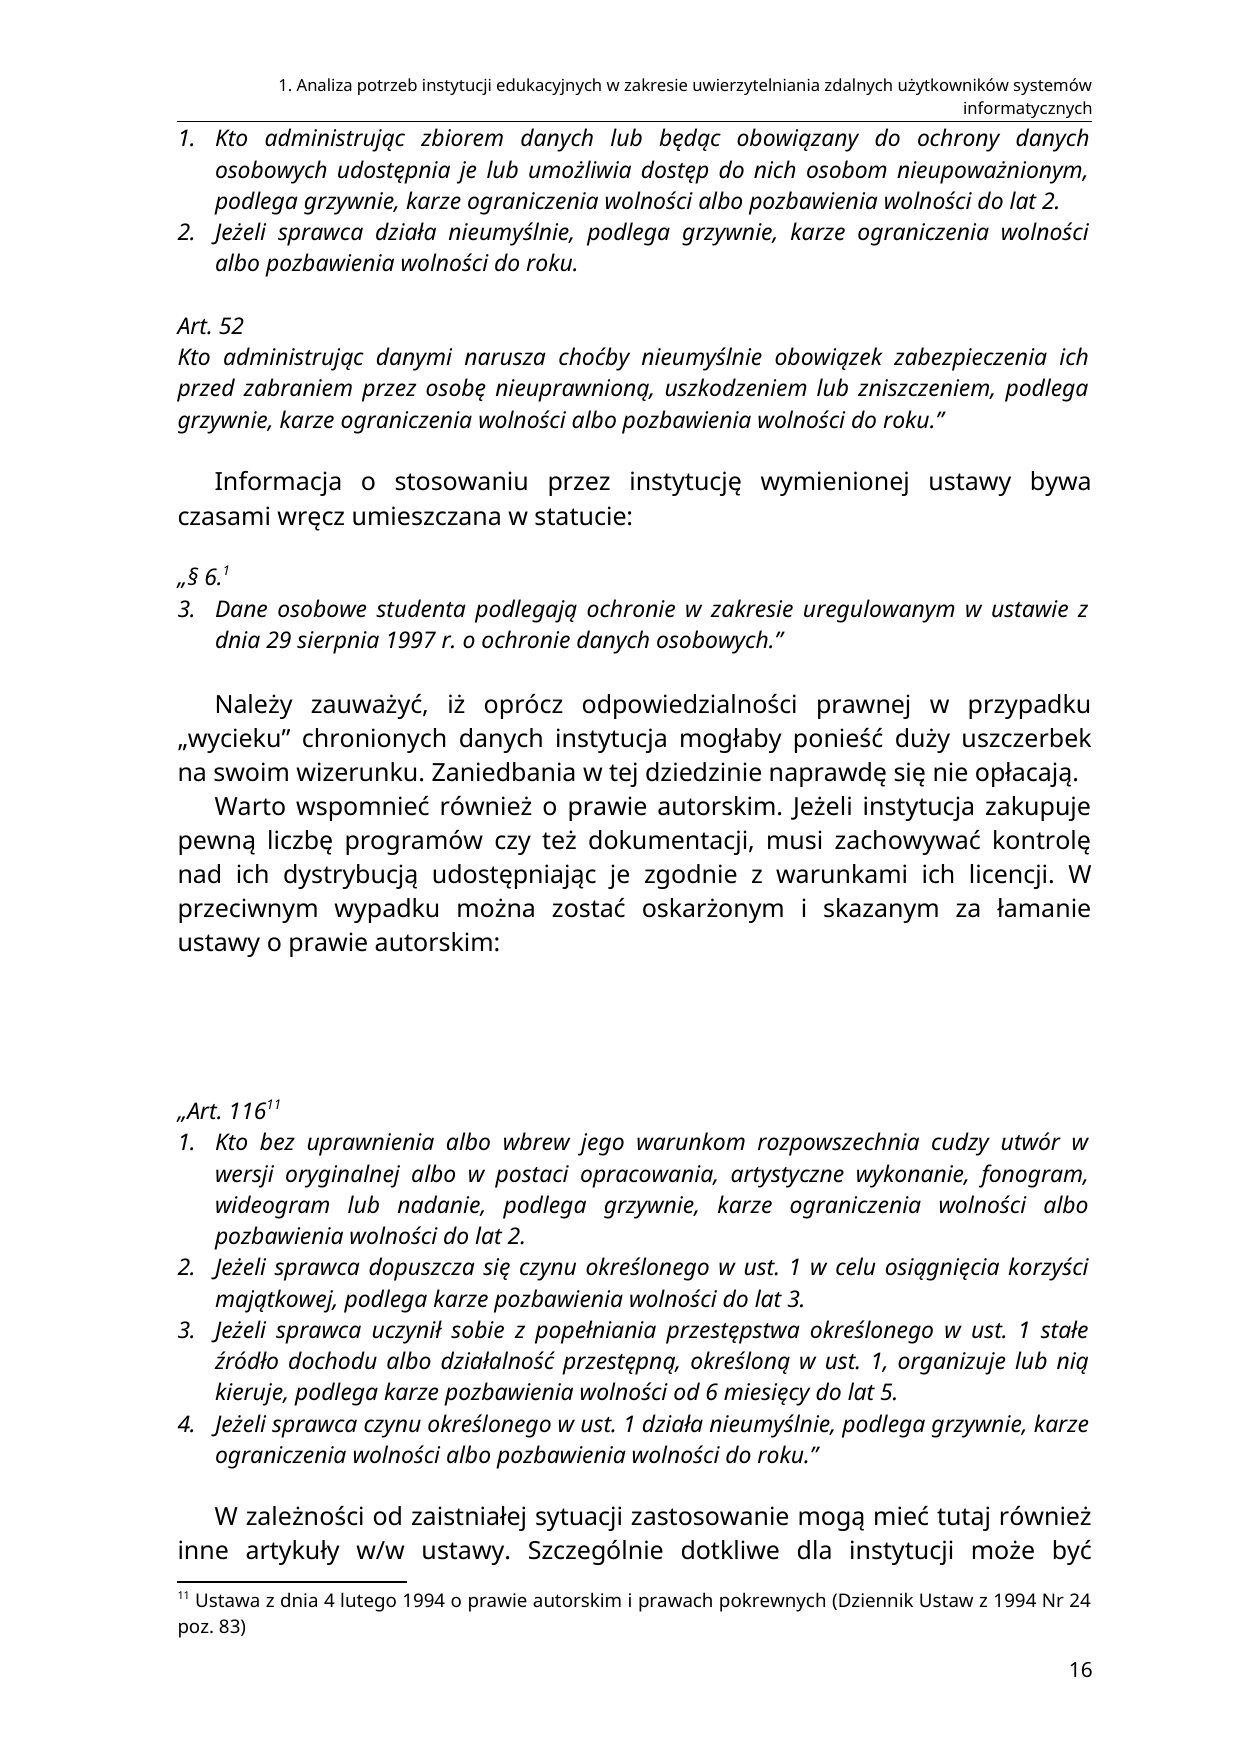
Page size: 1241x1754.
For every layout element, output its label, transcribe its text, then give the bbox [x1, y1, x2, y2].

text Należy zauważyć, iż oprócz odpowiedzialności prawnej w przypadku „wycieku” chronionych danych instytucja mogłaby ponieść duży uszczerbek na swoim wizerunku. Zaniedbania w tej dziedzinie naprawdę się nie opłacają. [177, 686, 1092, 788]
text Warto wspomnieć również o prawie autorskim. Jeżeli instytucja zakupuje pewną liczbę programów czy też dokumentacji, musi zachowywać kontrolę nad ich dystrybucją udostępniając je zgodnie z warunkami ich licencji. W przeciwnym wypadku można zostać oskarżonym i skazanym za łamanie ustawy o prawie autorskim: [177, 788, 1092, 959]
list Kto administrując zbiorem danych lub będąc obowiązany do ochrony danych osobowych udostępnia je lub umożliwia dostęp do nich osobom nieupoważnionym, podlega grzywnie, karze ograniczenia wolności albo pozbawienia wolności do lat 2. [177, 122, 1092, 216]
list Jeżeli sprawca czynu określonego w ust. 1 działa nieumyślnie, podlega grzywnie, karze ograniczenia wolności albo pozbawienia wolności do roku.” [177, 1408, 1092, 1470]
text Informacja o stosowaniu przez instytucję wymienionej ustawy bywa czasami wręcz umieszczana w statucie: [177, 464, 1092, 532]
text „Art. 116 [177, 1095, 1092, 1126]
list Dane osobowe studenta podlegają ochronie w zakresie uregulowanym w ustawie z dnia 29 sierpnia 1997 r. o ochronie danych osobowych.” [177, 593, 1092, 655]
list Jeżeli sprawca dopuszcza się czynu określonego w ust. 1 w celu osiągnięcia korzyści majątkowej, podlega karze pozbawienia wolności do lat 3. [177, 1251, 1092, 1314]
list Jeżeli sprawca działa nieumyślnie, podlega grzywnie, karze ograniczenia wolności albo pozbawienia wolności do roku. [177, 216, 1092, 279]
list Kto bez uprawnienia albo wbrew jego warunkom rozpowszechnia cudzy utwór w wersji oryginalnej albo w postaci opracowania, artystyczne wykonanie, fonogram, wideogram lub nadanie, podlega grzywnie, karze ograniczenia wolności albo pozbawienia wolności do lat 2. [177, 1126, 1092, 1251]
text Art. 52 [177, 310, 1092, 341]
text „§ 6.1 [177, 561, 1092, 593]
text Kto administrując danymi narusza choćby nieumyślnie obowiązek zabezpieczenia ich przed zabraniem przez osobę nieuprawnioną, uszkodzeniem lub zniszczeniem, podlega grzywnie, karze ograniczenia wolności albo pozbawienia wolności do roku.” [177, 341, 1092, 435]
text Ustawa z dnia 4 lutego 1994 o prawie autorskim i prawach pokrewnych (Dziennik Ustaw z 1994 Nr 24 poz. 83) [177, 1588, 1092, 1639]
text W zależności od zaistniałej sytuacji zastosowanie mogą mieć tutaj również inne artykuły w/w ustawy. Szczególnie dotkliwe dla instytucji może być [177, 1498, 1092, 1567]
list Jeżeli sprawca uczynił sobie z popełniania przestępstwa określonego w ust. 1 stałe źródło dochodu albo działalność przestępną, określoną w ust. 1, organizuje lub nią kieruje, podlega karze pozbawienia wolności od 6 miesięcy do lat 5. [177, 1314, 1092, 1408]
